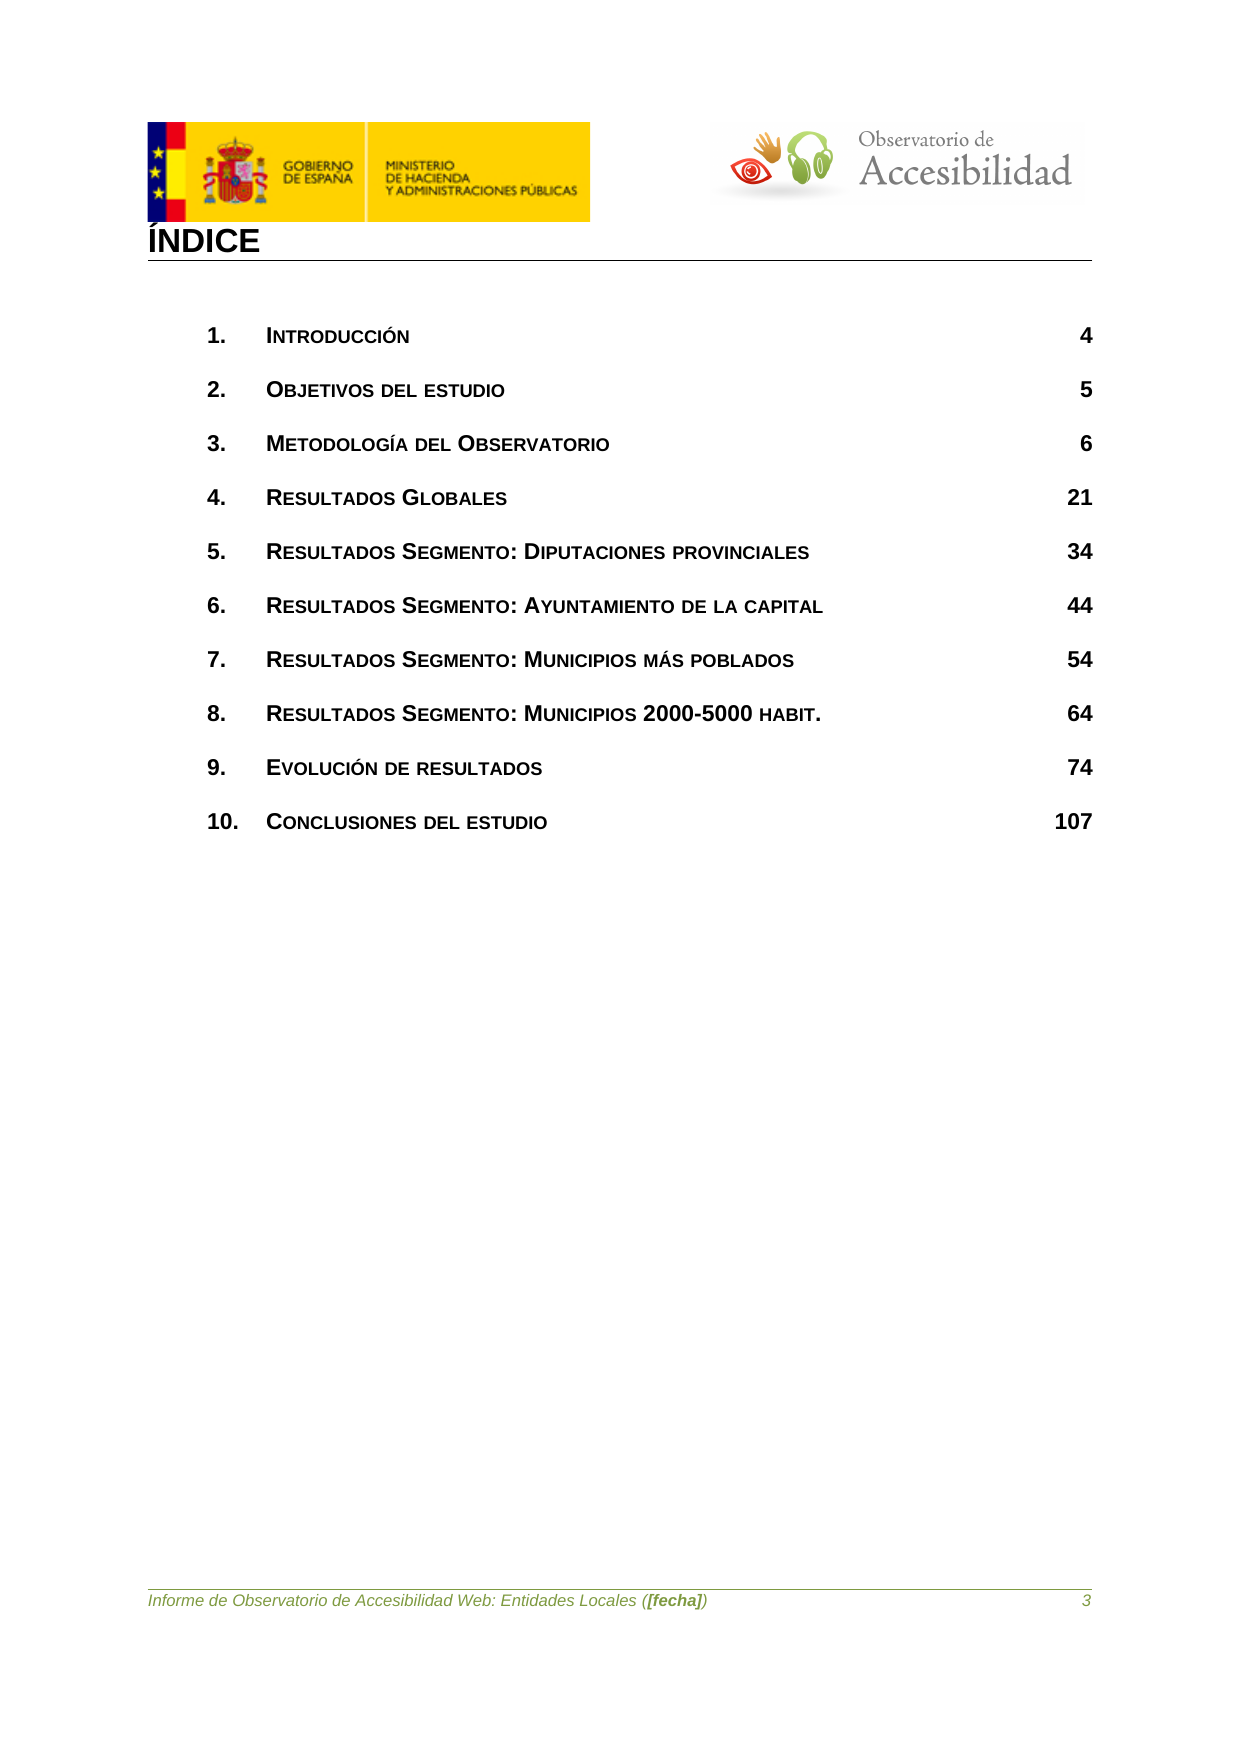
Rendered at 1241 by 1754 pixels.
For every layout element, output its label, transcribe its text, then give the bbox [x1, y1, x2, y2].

text 2. Objetivos del estudio 5 [207, 376, 1092, 403]
picture [147, 122, 591, 222]
text 5. Resultados Segmento: Diputaciones provinciales 34 [207, 538, 1092, 565]
text 9. Evolución de resultados 74 [207, 754, 1092, 781]
text 3. Metodología del Observatorio 6 [207, 430, 1092, 457]
text 4. Resultados Globales 21 [207, 484, 1092, 511]
text 1. Introducción 4 [207, 322, 1092, 349]
text 10. Conclusiones del estudio 107 [207, 808, 1092, 834]
text 7. Resultados Segmento: Municipios más poblados 54 [207, 646, 1092, 673]
text Índice [148, 222, 1092, 260]
text 8. Resultados Segmento: Municipios 2000-5000 habit. 64 [207, 700, 1092, 727]
picture [710, 122, 1086, 205]
text 6. Resultados Segmento: Ayuntamiento de la capital 44 [207, 592, 1092, 619]
